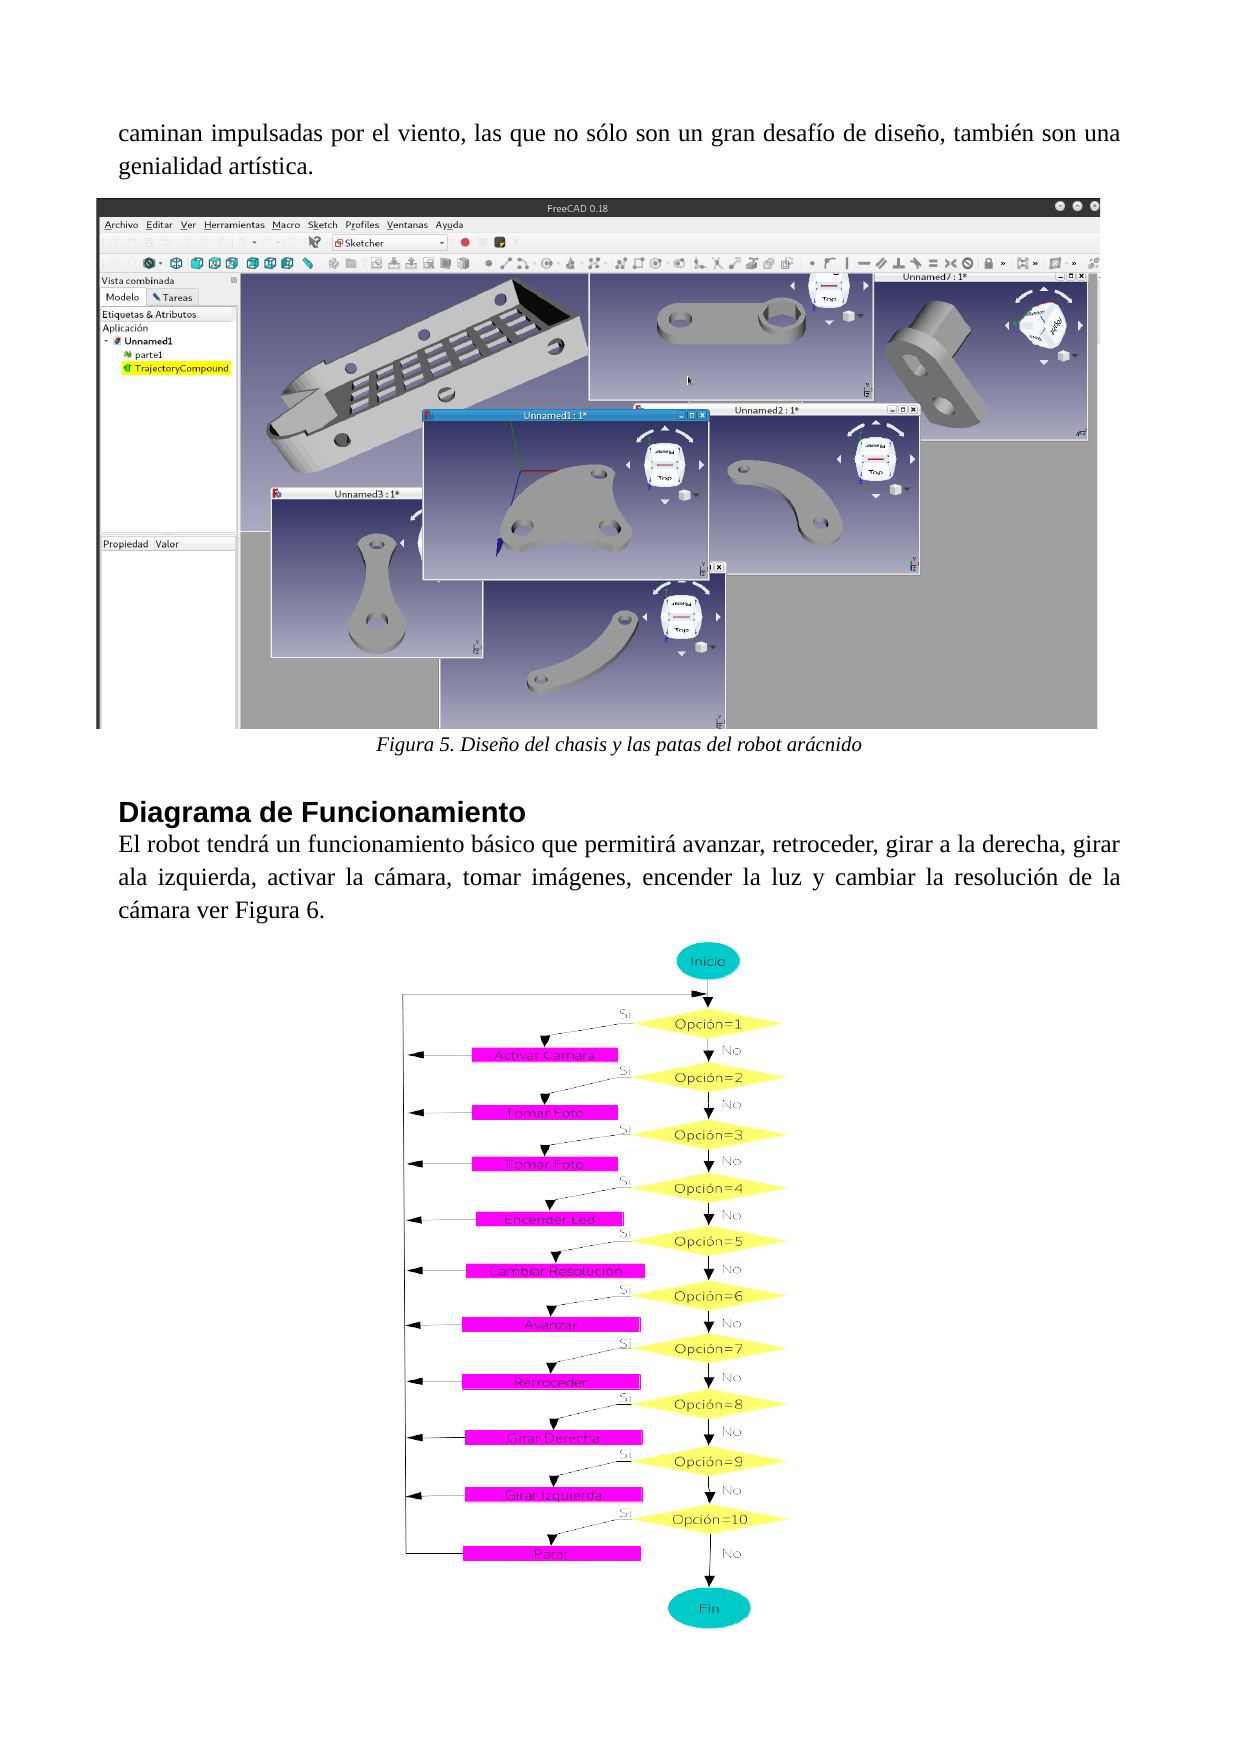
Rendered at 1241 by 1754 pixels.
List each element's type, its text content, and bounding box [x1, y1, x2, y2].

text El robot tendrá un funcionamiento básico que permitirá avanzar, retroceder, girar a la derecha, girar ala izquierda, activar la cámara, tomar imágenes, encender la luz y cambiar la resolución de la cámara ver Figura 6. [118, 829, 1122, 924]
text caminan impulsadas por el viento, las que no sólo son un gran desafío de diseño, también son una genialidad artística. [118, 118, 1122, 180]
subtitle Diagrama de Funcionamiento [118, 795, 1122, 829]
text Figura 5. Diseño del chasis y las patas del robot arácnido [118, 199, 1122, 756]
